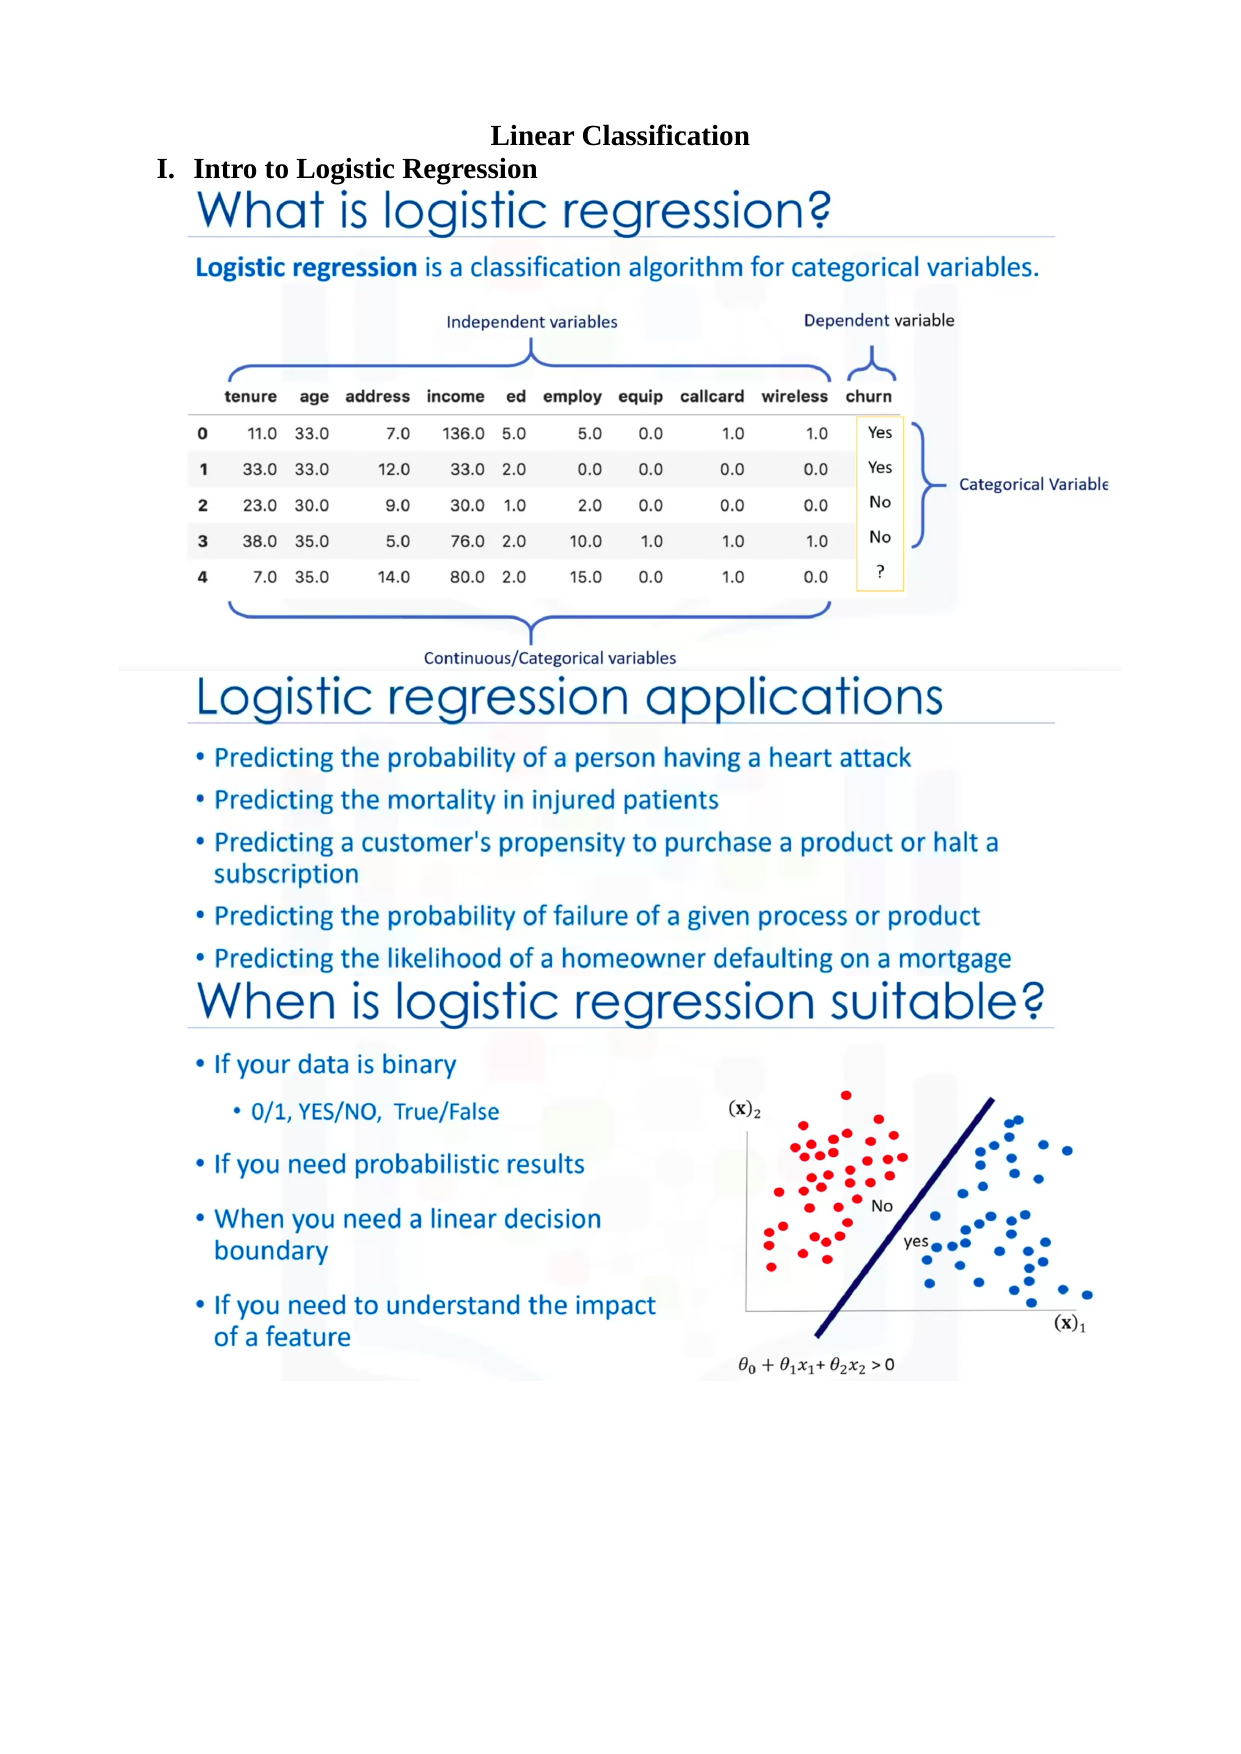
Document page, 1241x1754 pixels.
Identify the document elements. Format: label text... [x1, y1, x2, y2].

list Intro to Logistic Regression [175, 152, 1122, 185]
picture [118, 185, 1123, 1381]
text Linear Classification [118, 118, 1122, 152]
